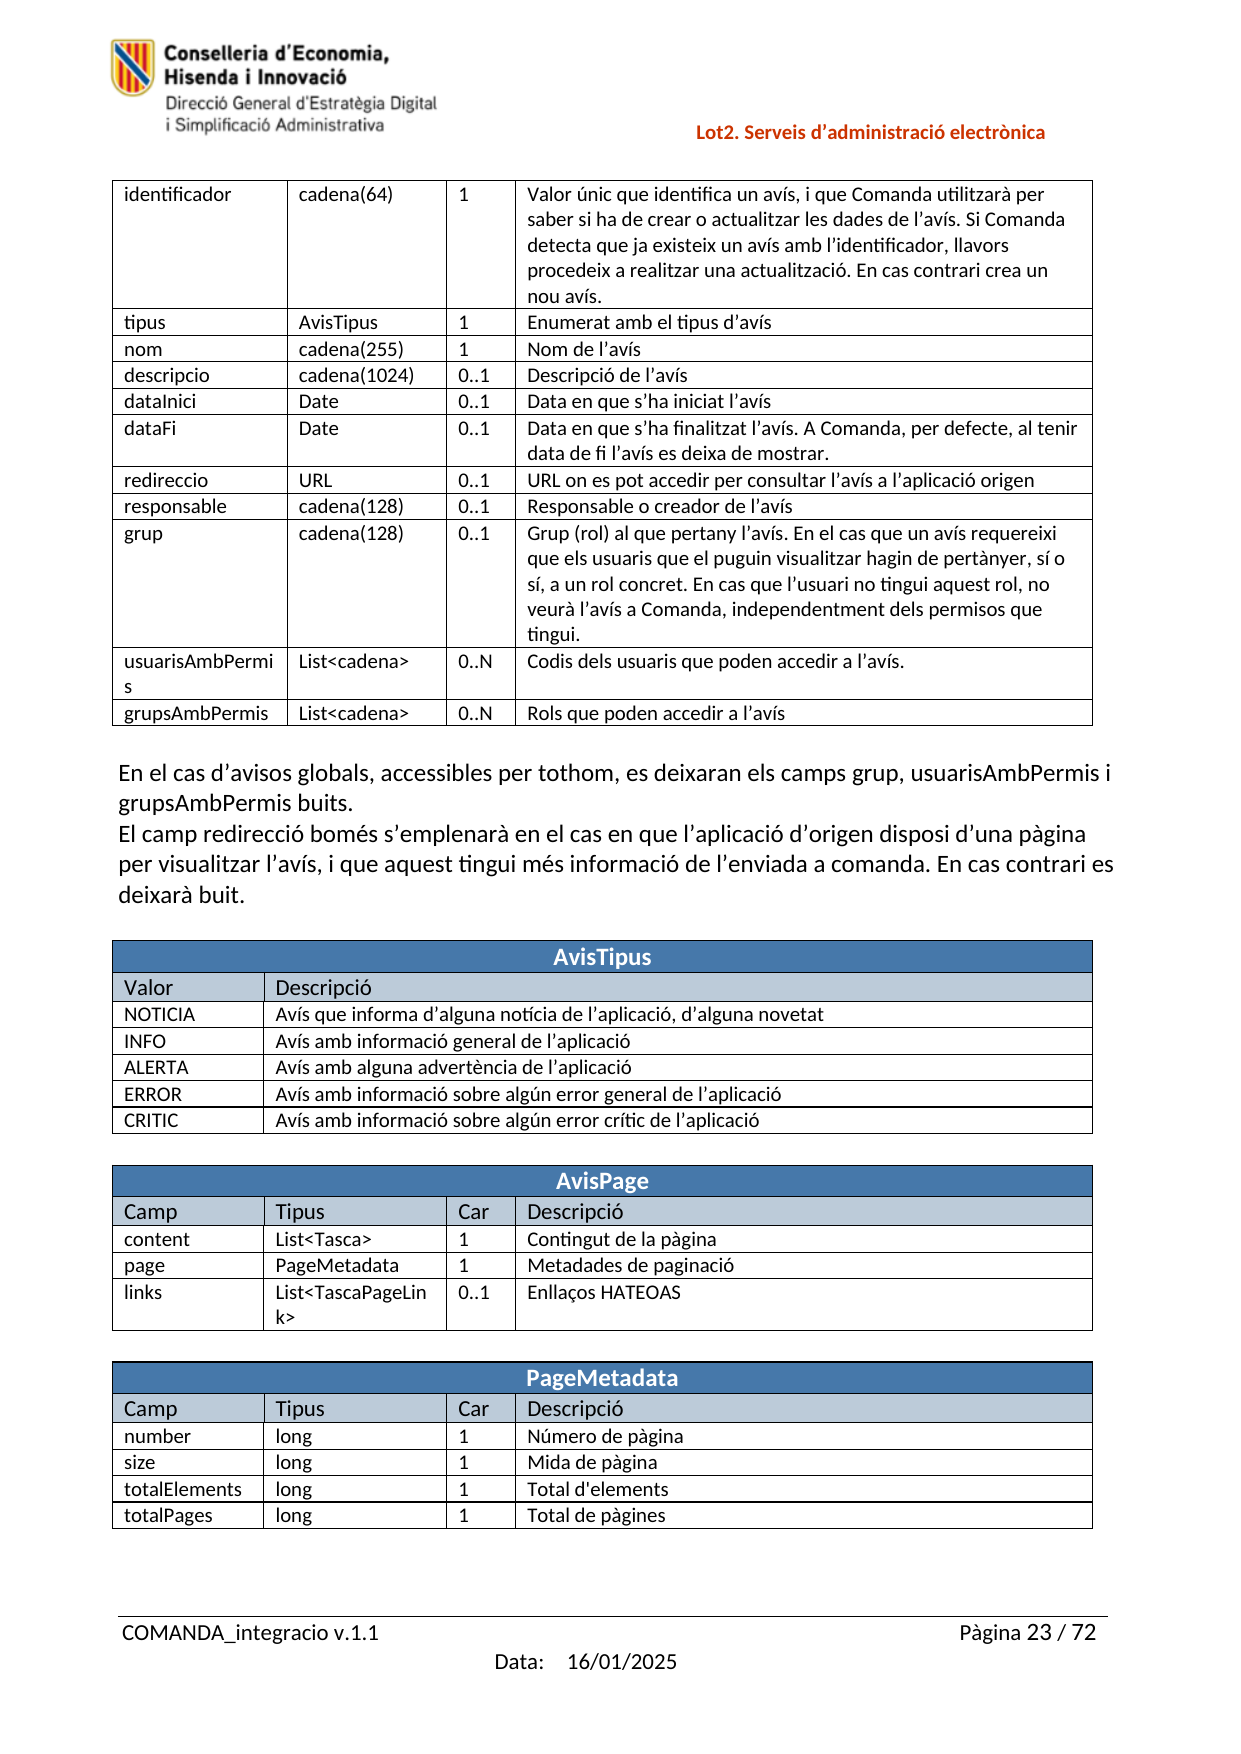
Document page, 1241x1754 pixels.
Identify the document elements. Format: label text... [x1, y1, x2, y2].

table_cell PageMetadata [264, 1253, 446, 1278]
table_cell size [113, 1450, 263, 1475]
table_cell cadena(128) [288, 520, 446, 647]
table_cell 0..1 [447, 1279, 515, 1330]
table_cell 0..1 [447, 415, 515, 466]
table_cell cadena(64) [288, 181, 446, 308]
table_cell links [113, 1279, 263, 1330]
table_cell dataFi [113, 415, 287, 466]
table_cell Descripció [516, 1394, 1092, 1422]
table_cell 0..1 [447, 467, 515, 492]
table_cell Total de pàgines [516, 1503, 1092, 1528]
table_cell 0..1 [447, 520, 515, 647]
table_cell usuarisAmbPermis [113, 648, 287, 699]
table_cell Avís amb alguna advertència de l’aplicació [264, 1055, 1092, 1080]
table_cell Avís amb informació sobre algún error crític de l’aplicació [264, 1108, 1092, 1133]
table_cell NOTICIA [113, 1002, 263, 1027]
table_cell Data en que s’ha finalitzat l’avís. A Comanda, per defecte, al tenir data de fi l’avís es deixa de mostrar. [516, 415, 1092, 466]
table_cell Responsable o creador de l’avís [516, 494, 1092, 519]
table_cell Total d'elements [516, 1476, 1092, 1501]
table_cell List<Tasca> [264, 1226, 446, 1252]
table_cell URL [288, 467, 446, 492]
table_cell 1 [447, 181, 515, 308]
table_cell long [264, 1503, 446, 1528]
table_cell 1 [447, 1423, 515, 1448]
table_cell 1 [447, 309, 515, 335]
table_cell long [264, 1476, 446, 1501]
table_cell Metadades de paginació [516, 1253, 1092, 1278]
table_cell Enumerat amb el tipus d’avís [516, 309, 1092, 335]
table_cell List<cadena> [288, 700, 446, 725]
table_cell 1 [447, 1253, 515, 1278]
table_cell List<cadena> [288, 648, 446, 699]
table_cell Descripció [265, 973, 1092, 1001]
table_cell long [264, 1423, 446, 1448]
table_cell descripcio [113, 362, 287, 388]
table_cell 1 [447, 1476, 515, 1501]
table_cell Avís amb informació sobre algún error general de l’aplicació [264, 1081, 1092, 1106]
picture [100, 26, 467, 156]
table_cell Data en que s’ha iniciat l’avís [516, 389, 1092, 414]
table_cell CRITIC [113, 1108, 263, 1133]
table_cell ALERTA [113, 1055, 263, 1080]
table_cell long [264, 1450, 446, 1475]
table_cell Contingut de la pàgina [516, 1226, 1092, 1252]
table_cell 1 [447, 1503, 515, 1528]
table_cell INFO [113, 1028, 263, 1053]
table_cell grup [113, 520, 287, 647]
table_cell Date [288, 415, 446, 466]
table_cell tipus [113, 309, 287, 335]
table_cell grupsAmbPermis [113, 700, 287, 725]
table_header PageMetadata [113, 1363, 1092, 1393]
table_cell 0..1 [447, 494, 515, 519]
table_header AvisPage [113, 1166, 1092, 1196]
table_cell totalPages [113, 1503, 263, 1528]
table_cell Grup (rol) al que pertany l’avís. En el cas que un avís requereixi que els usuaris que el puguin visualitzar hagin de pertànyer, sí o sí, a un rol concret. En cas que l’usuari no tingui aquest rol, no veurà l’avís a Comanda, independentment dels permisos que tingui. [516, 520, 1092, 647]
table_cell Tipus [265, 1197, 446, 1225]
table_cell Avís que informa d’alguna notícia de l’aplicació, d’alguna novetat [264, 1002, 1092, 1027]
table_cell Date [288, 389, 446, 414]
table_cell Nom de l’avís [516, 336, 1092, 361]
table_cell nom [113, 336, 287, 361]
table_cell 1 [447, 1226, 515, 1252]
table_cell Camp [113, 1197, 264, 1225]
table_header AvisTipus [113, 941, 1092, 972]
table_cell Descripció de l’avís [516, 362, 1092, 388]
table_cell cadena(128) [288, 494, 446, 519]
table_cell 1 [447, 1450, 515, 1475]
table_cell Car [447, 1394, 515, 1422]
table_cell content [113, 1226, 263, 1252]
table_cell Codis dels usuaris que poden accedir a l’avís. [516, 648, 1092, 699]
text En el cas d’avisos globals, accessibles per tothom, es deixaran els camps grup, usuarisAmbPermis i grupsAmbPermis buits. [118, 757, 1122, 818]
table_cell dataInici [113, 389, 287, 414]
table_cell Descripció [516, 1197, 1092, 1225]
table_cell Mida de pàgina [516, 1450, 1092, 1475]
table_cell AvisTipus [288, 309, 446, 335]
table_cell List<TascaPageLink> [264, 1279, 446, 1330]
table_cell 0..N [447, 700, 515, 725]
table_cell 0..1 [447, 389, 515, 414]
table_cell Avís amb informació general de l’aplicació [264, 1028, 1092, 1053]
table_cell Tipus [265, 1394, 446, 1422]
table_cell responsable [113, 494, 287, 519]
table_cell ERROR [113, 1081, 263, 1106]
table_cell redireccio [113, 467, 287, 492]
table_cell Valor únic que identifica un avís, i que Comanda utilitzarà per saber si ha de crear o actualitzar les dades de l’avís. Si Comanda detecta que ja existeix un avís amb l’identificador, llavors procedeix a realitzar una actualització. En cas contrari crea un nou avís. [516, 181, 1092, 308]
table_cell Car [447, 1197, 515, 1225]
table_cell 0..N [447, 648, 515, 699]
table_cell 0..1 [447, 362, 515, 388]
table_cell cadena(1024) [288, 362, 446, 388]
table_cell Valor [113, 973, 264, 1001]
table_cell Camp [113, 1394, 264, 1422]
table_cell number [113, 1423, 263, 1448]
table_cell identificador [113, 181, 287, 308]
table_cell 1 [447, 336, 515, 361]
table_cell Rols que poden accedir a l’avís [516, 700, 1092, 725]
table_cell URL on es pot accedir per consultar l’avís a l’aplicació origen [516, 467, 1092, 492]
table_cell totalElements [113, 1476, 263, 1501]
table_cell page [113, 1253, 263, 1278]
table_cell Enllaços HATEOAS [516, 1279, 1092, 1330]
text El camp redirecció bomés s’emplenarà en el cas en que l’aplicació d’origen disposi d’una pàgina per visualitzar l’avís, i que aquest tingui més informació de l’enviada a comanda. En cas contrari es deixarà buit. [118, 818, 1122, 909]
table_cell Número de pàgina [516, 1423, 1092, 1448]
table_cell cadena(255) [288, 336, 446, 361]
